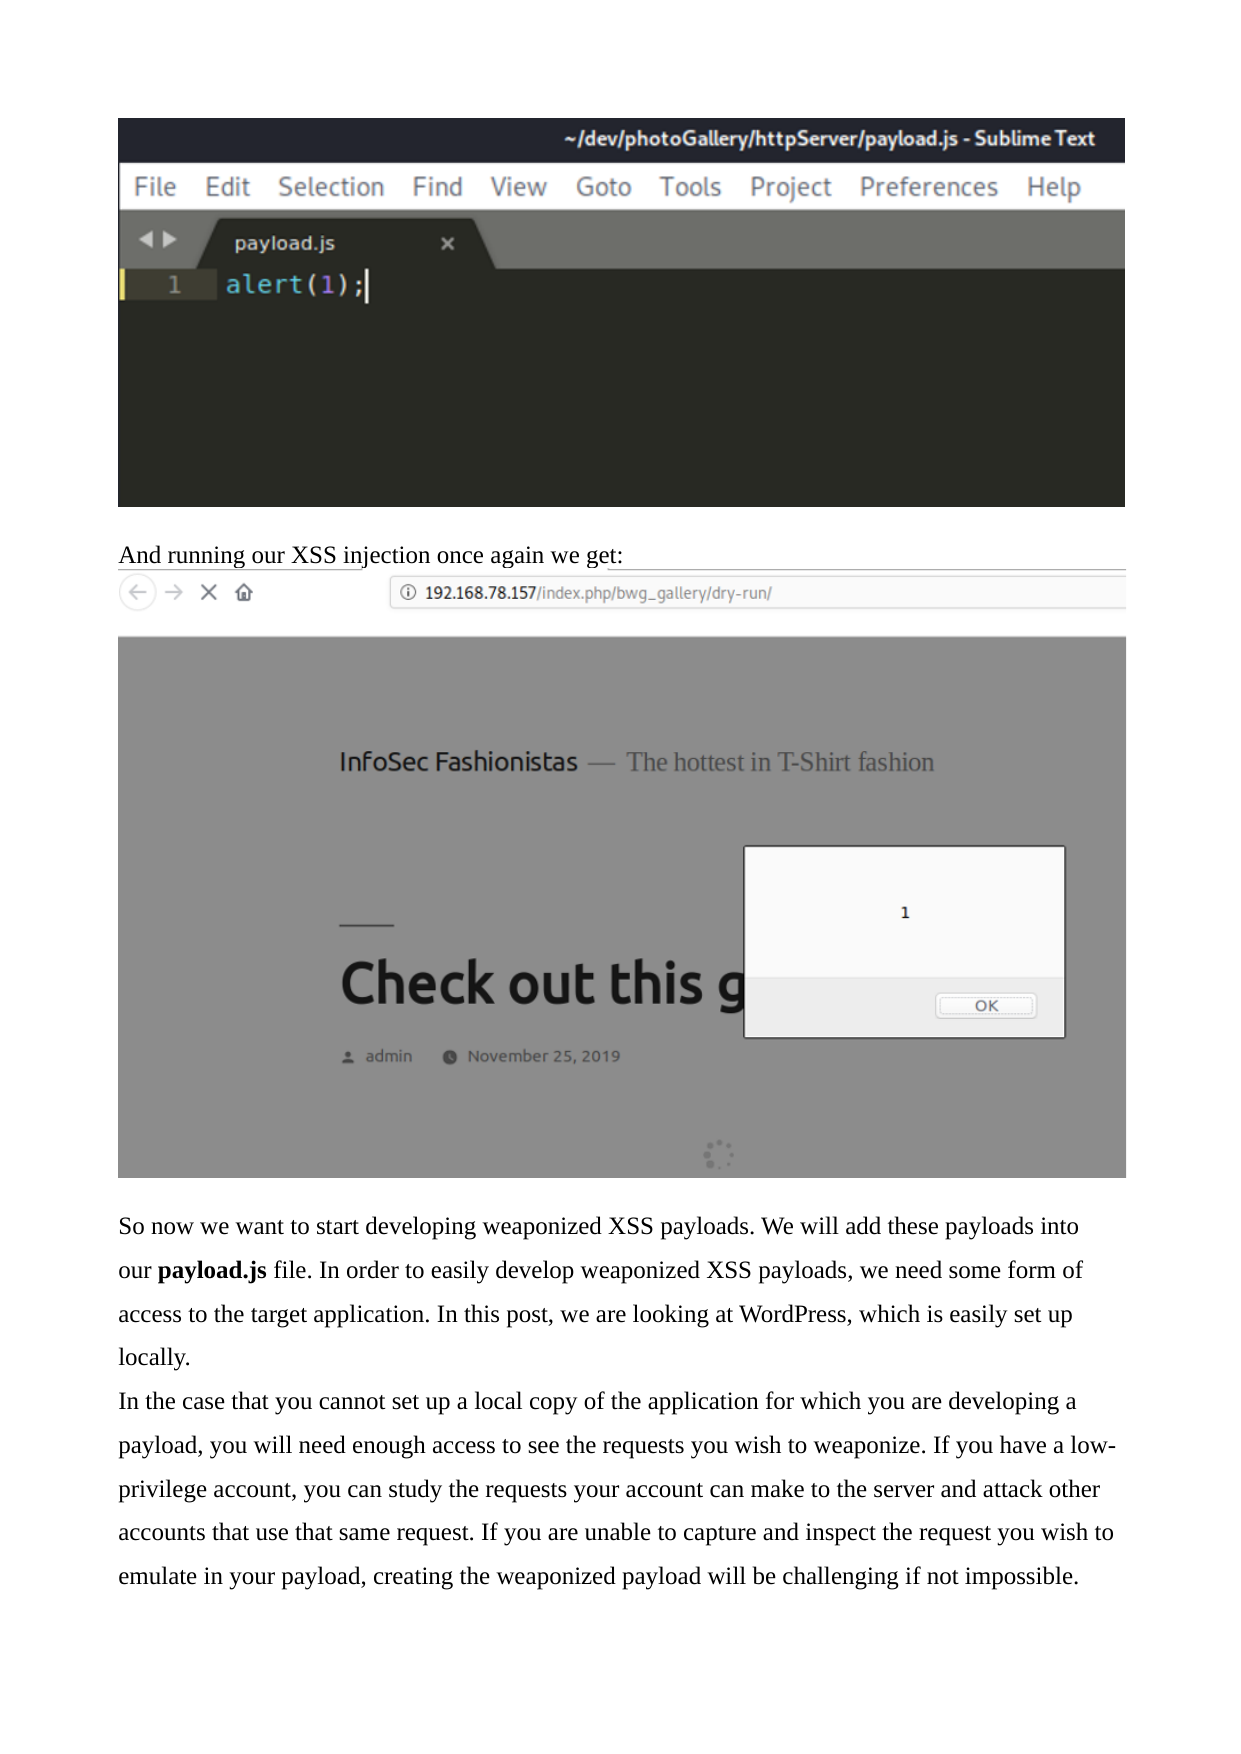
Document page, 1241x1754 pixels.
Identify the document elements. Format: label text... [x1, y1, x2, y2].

picture [118, 118, 1125, 507]
text So now we want to start developing weaponized XSS payloads. We will add these payloads into our payload.js file. In order to easily develop weaponized XSS payloads, we need some form of access to the target application. In this post, we are looking at WordPress, which is easily set up locally. [118, 1196, 1122, 1371]
text In the case that you cannot set up a local copy of the application for which you are developing a payload, you will need enough access to see the requests you wish to weaponize. If you have a low-privilege account, you can study the requests your account can make to the server and attack other accounts that use that same request. If you are unable to capture and inspect the request you wish to emulate in your payload, creating the weaponized payload will be challenging if not impossible. [118, 1371, 1122, 1590]
text And running our XSS injection once again we get: [118, 525, 1122, 568]
picture [118, 568, 1127, 1178]
